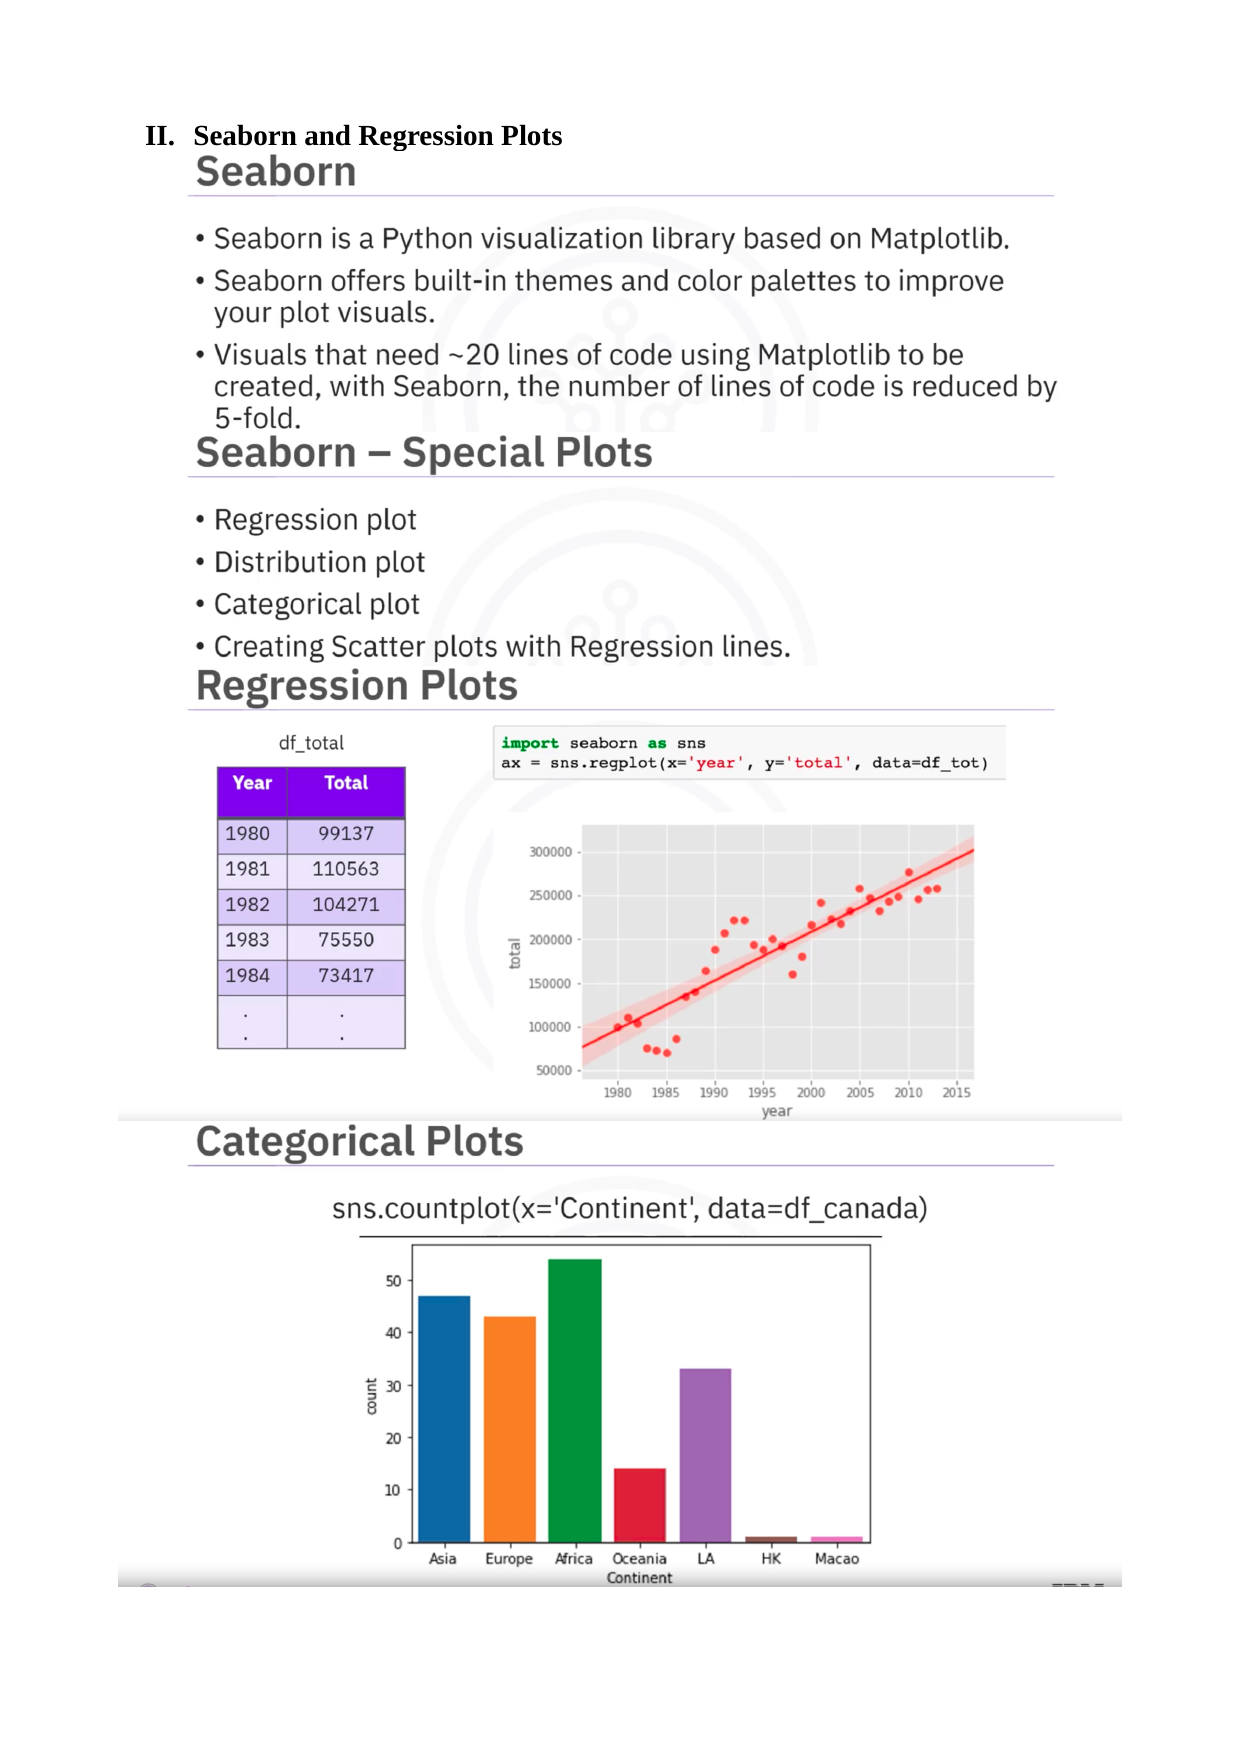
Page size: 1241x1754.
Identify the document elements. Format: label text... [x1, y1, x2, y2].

list Seaborn and Regression Plots [175, 118, 1122, 151]
picture [118, 151, 1123, 1587]
